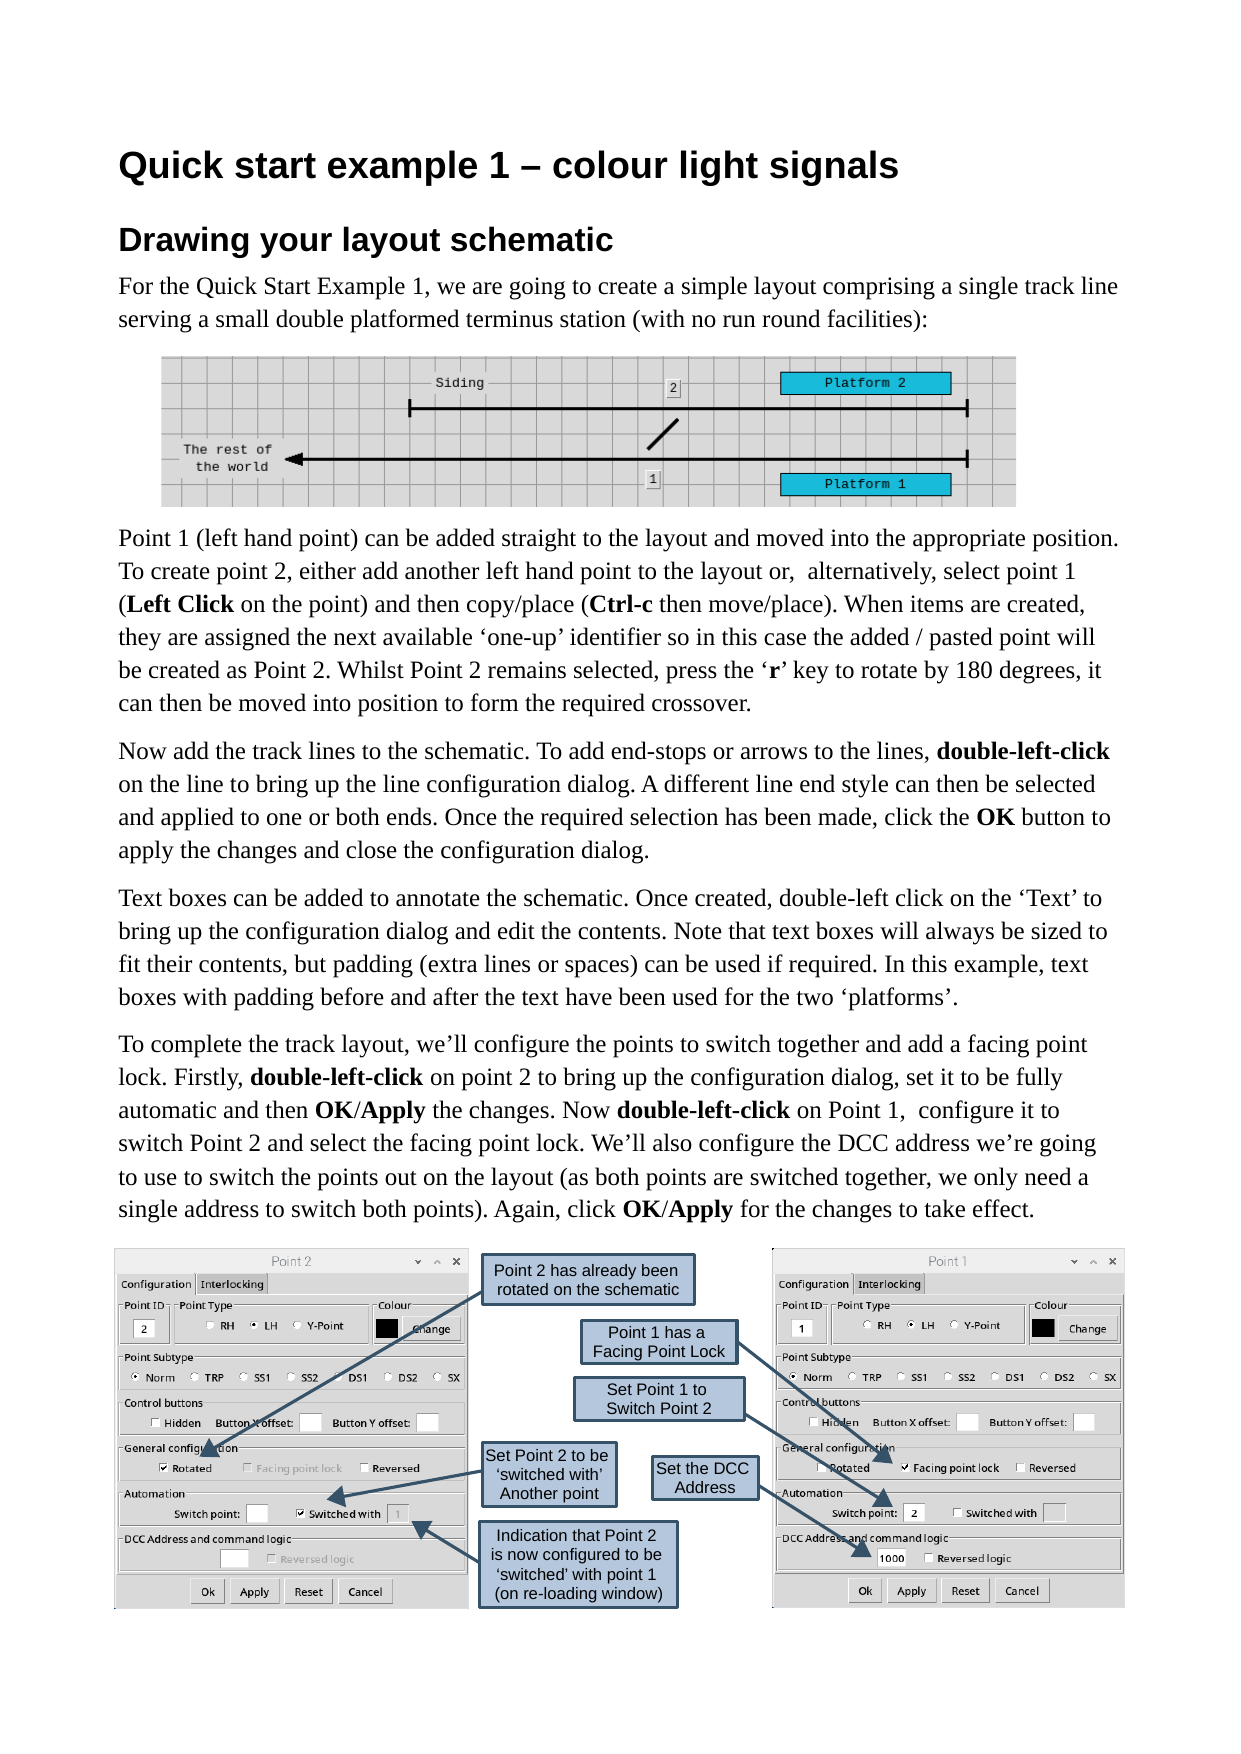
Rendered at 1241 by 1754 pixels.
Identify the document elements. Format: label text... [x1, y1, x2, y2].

picture [772, 1248, 1125, 1608]
text To complete the track layout, we’ll configure the points to switch together and add a facing point lock. Firstly, double-left-click on point 2 to bring up the configuration dialog, set it to be fully automatic and then OK/Apply the changes. Now double-left-click on Point 1, configure it to switch Point 2 and select the facing point lock. We’ll also configure the DCC address we’re going to use to switch the points out on the layout (as both points are switched together, we only need a single address to switch both points). Again, click OK/Apply for the changes to take effect. [118, 1029, 1122, 1223]
picture [161, 356, 1017, 507]
subtitle Drawing your layout schematic [118, 220, 1122, 259]
text Now add the track lines to the schematic. To add end-stops or arrows to the lines, double-left-click on the line to bring up the line configuration dialog. A different line end style can then be selected and applied to one or both ends. Once the required selection has been made, click the OK button to apply the changes and close the configuration dialog. [118, 736, 1122, 864]
text Text boxes can be added to annotate the schematic. Once created, double-left click on the ‘Text’ to bring up the configuration dialog and edit the contents. Note that text boxes will always be sized to fit their contents, but padding (extra lines or spaces) can be used if required. In this example, text boxes with padding before and after the text have been used for the two ‘platforms’. [118, 883, 1122, 1011]
text For the Quick Start Example 1, we are going to create a simple layout comprising a single track line serving a small double platformed terminus station (with no run round facilities): [118, 271, 1122, 333]
text Point 1 (left hand point) can be added straight to the layout and moved into the appropriate position. To create point 2, either add another left hand point to the layout or, alternatively, select point 1 (Left Click on the point) and then copy/place (Ctrl-c then move/place). When items are created, they are assigned the next available ‘one-up’ identifier so in this case the added / pasted point will be created as Point 2. Whilst Point 2 remains selected, press the ‘r’ key to rotate by 180 degrees, it can then be moved into position to form the required crossover. [118, 523, 1122, 717]
subtitle Quick start example 1 – colour light signals [118, 143, 1122, 187]
picture [114, 1248, 469, 1609]
